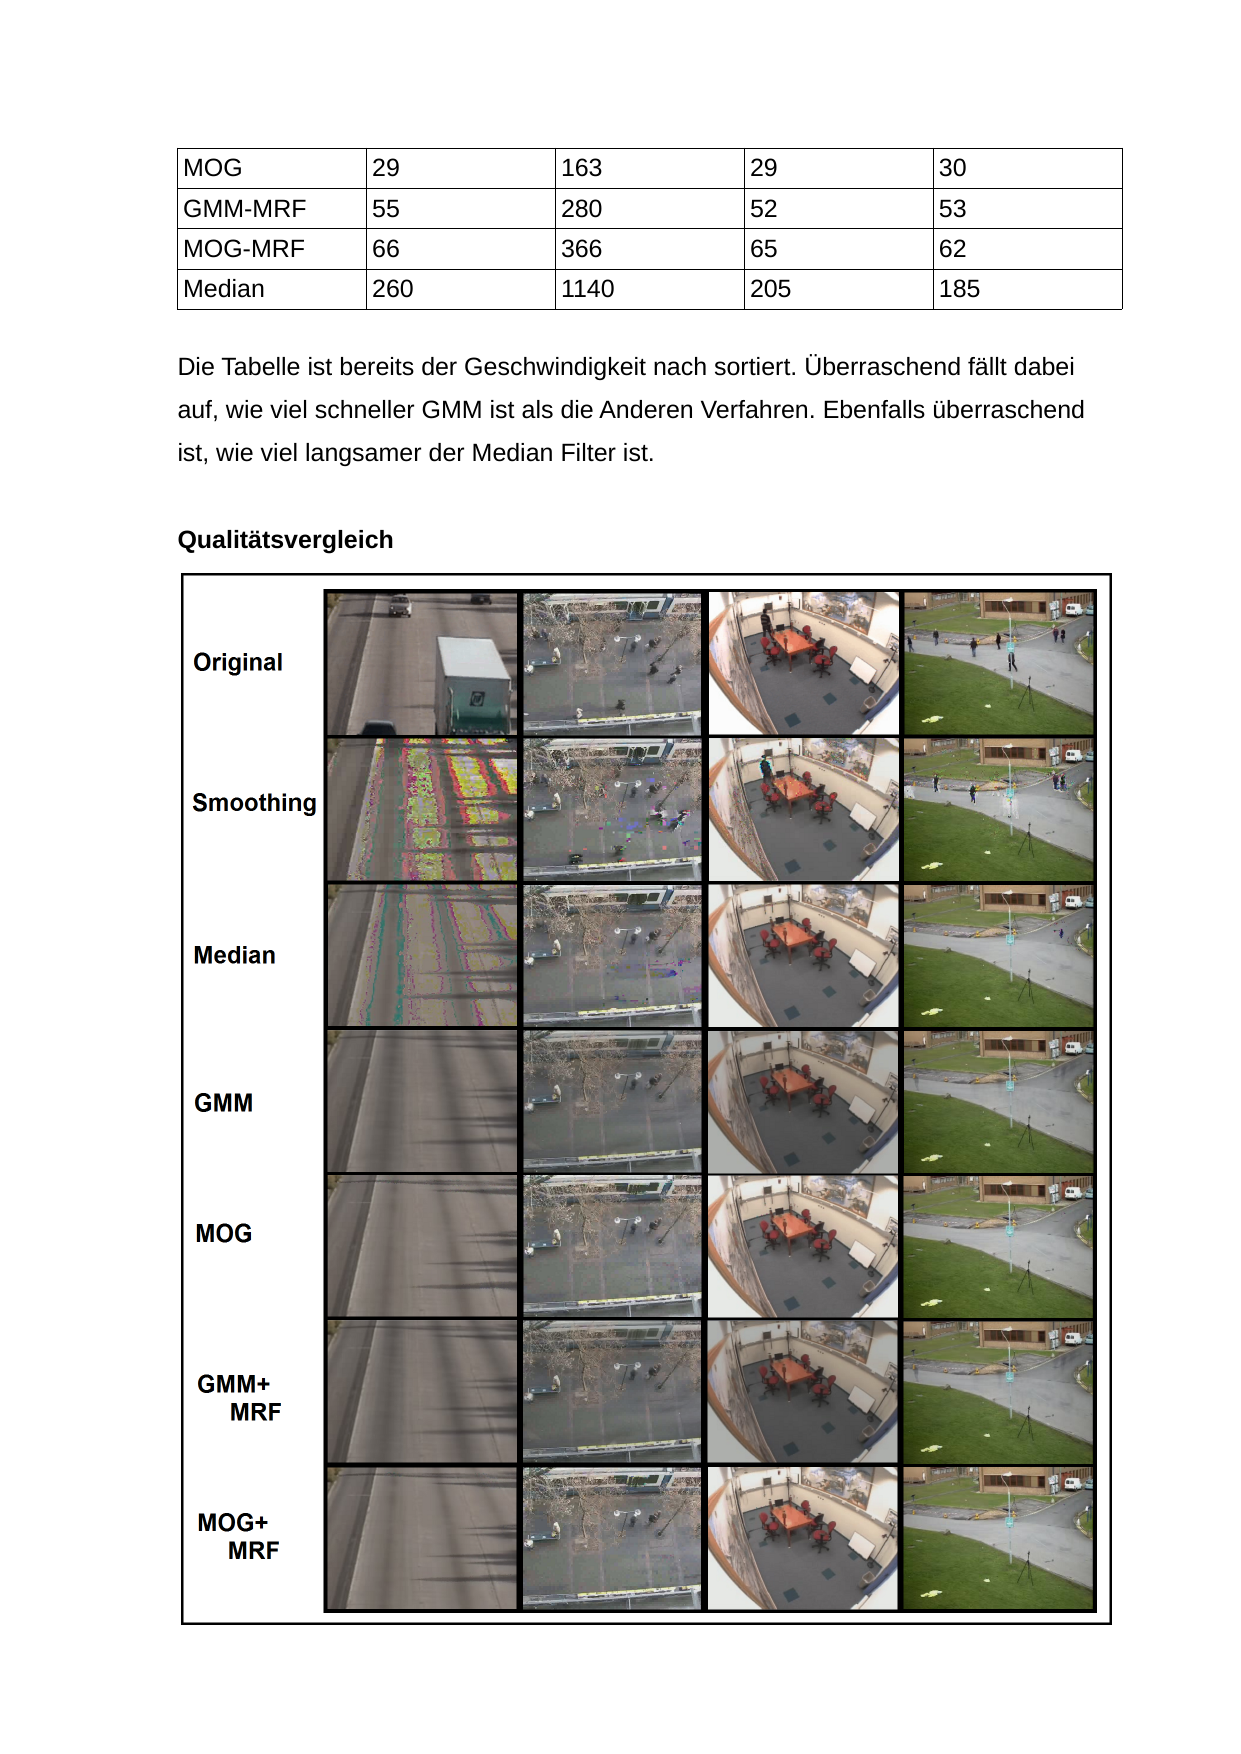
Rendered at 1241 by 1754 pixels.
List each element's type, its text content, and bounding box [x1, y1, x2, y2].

text Qualitätsvergleich [177, 524, 1122, 553]
table_cell 62 [934, 229, 1122, 268]
table_cell 185 [934, 270, 1122, 309]
table_cell 205 [745, 270, 933, 309]
table_cell 55 [367, 189, 555, 228]
table_cell 280 [556, 189, 744, 228]
table_cell 260 [367, 270, 555, 309]
text Die Tabelle ist bereits der Geschwindigkeit nach sortiert. Überraschend fällt dabei auf, wie viel schneller GMM ist als die Anderen Verfahren. Ebenfalls überraschend ist, wie viel langsamer der Median Filter ist. [177, 352, 1122, 467]
table_cell 29 [745, 149, 933, 188]
table_cell 366 [556, 229, 744, 268]
table_cell Median [178, 270, 366, 309]
table_cell 163 [556, 149, 744, 188]
table_cell MOG [178, 149, 366, 188]
table_cell GMM-MRF [178, 189, 366, 228]
picture [177, 567, 1123, 1635]
table_cell 30 [934, 149, 1122, 188]
table_cell MOG-MRF [178, 229, 366, 268]
table_cell 29 [367, 149, 555, 188]
table_cell 53 [934, 189, 1122, 228]
table_cell 65 [745, 229, 933, 268]
table_cell 52 [745, 189, 933, 228]
table_cell 1140 [556, 270, 744, 309]
table_cell 66 [367, 229, 555, 268]
